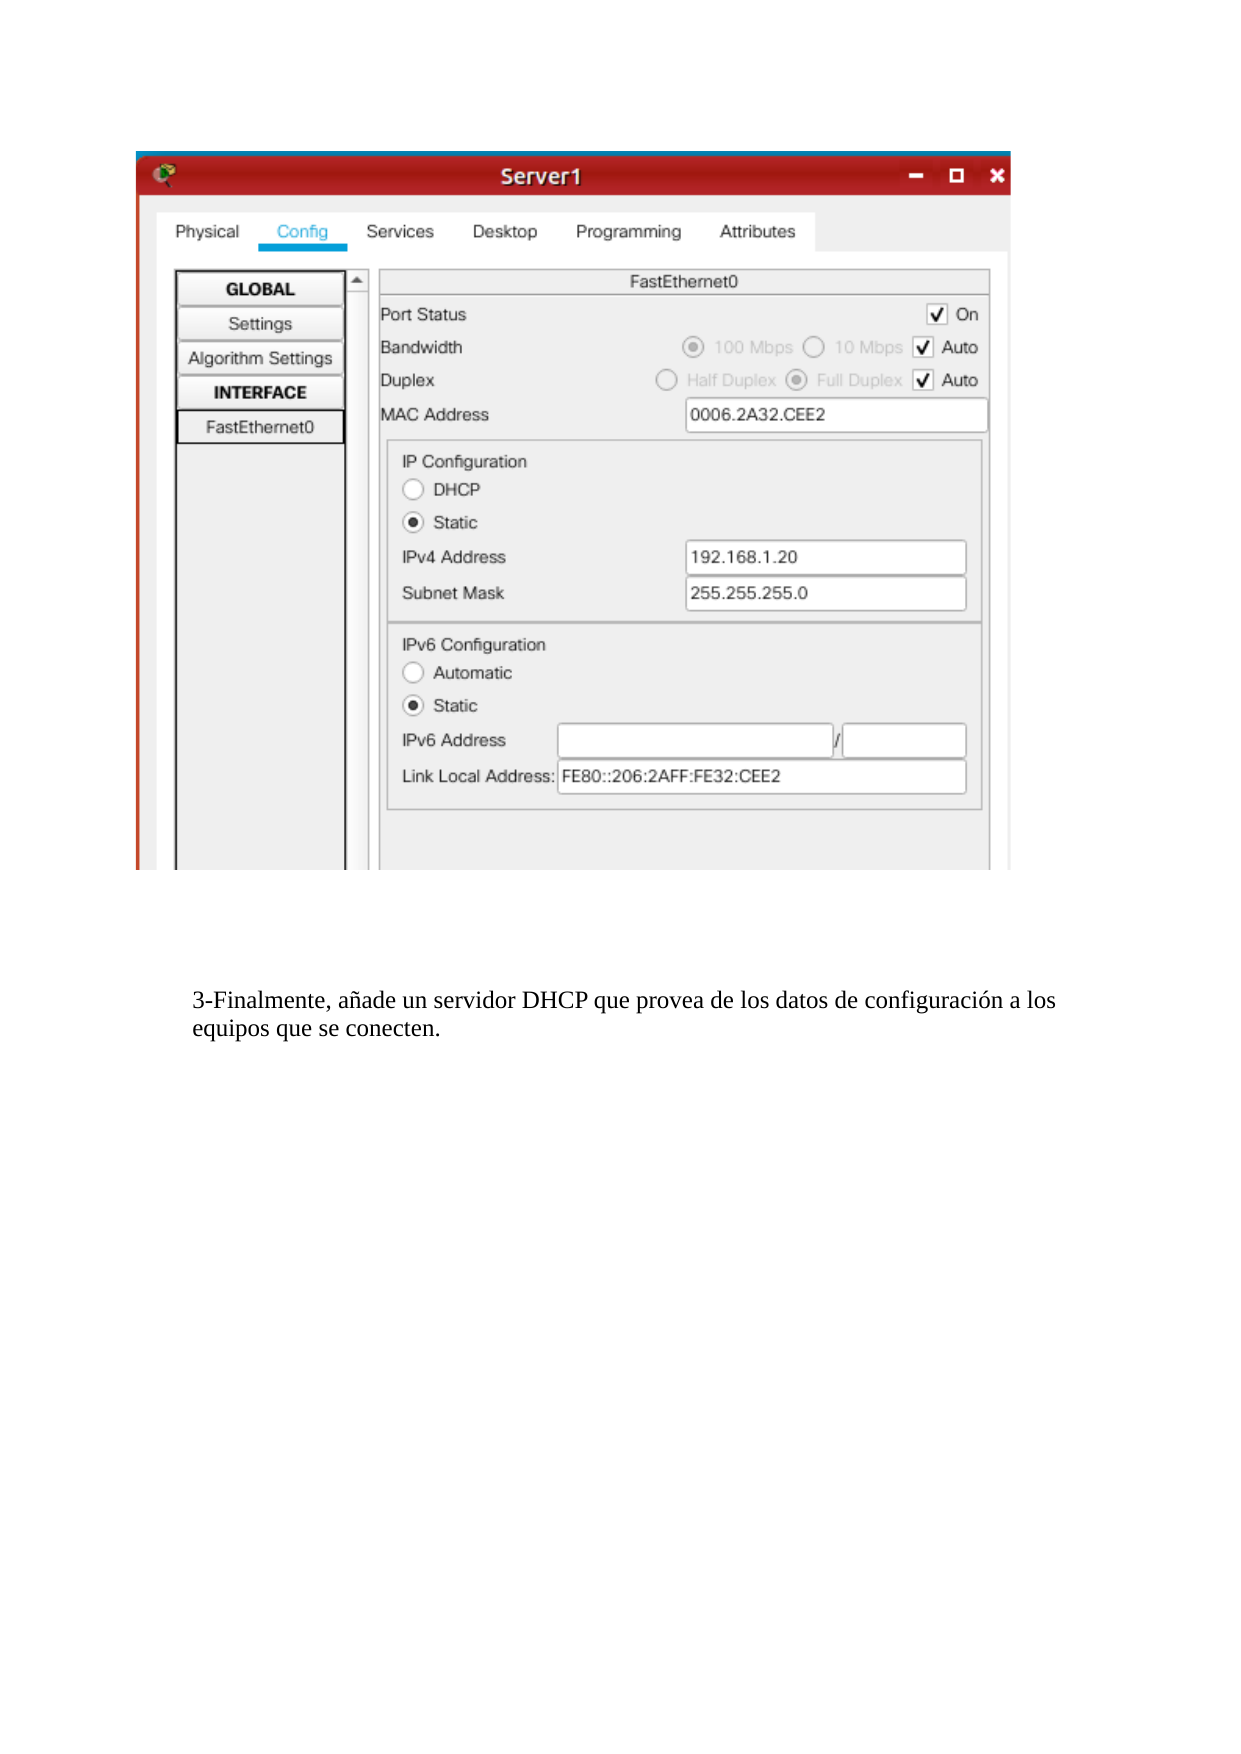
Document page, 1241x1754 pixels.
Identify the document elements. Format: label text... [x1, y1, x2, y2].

text 3-Finalmente, añade un servidor DHCP que provea de los datos de configuración a los equipos que se conecten. [118, 985, 1122, 1042]
picture [135, 156, 1011, 870]
